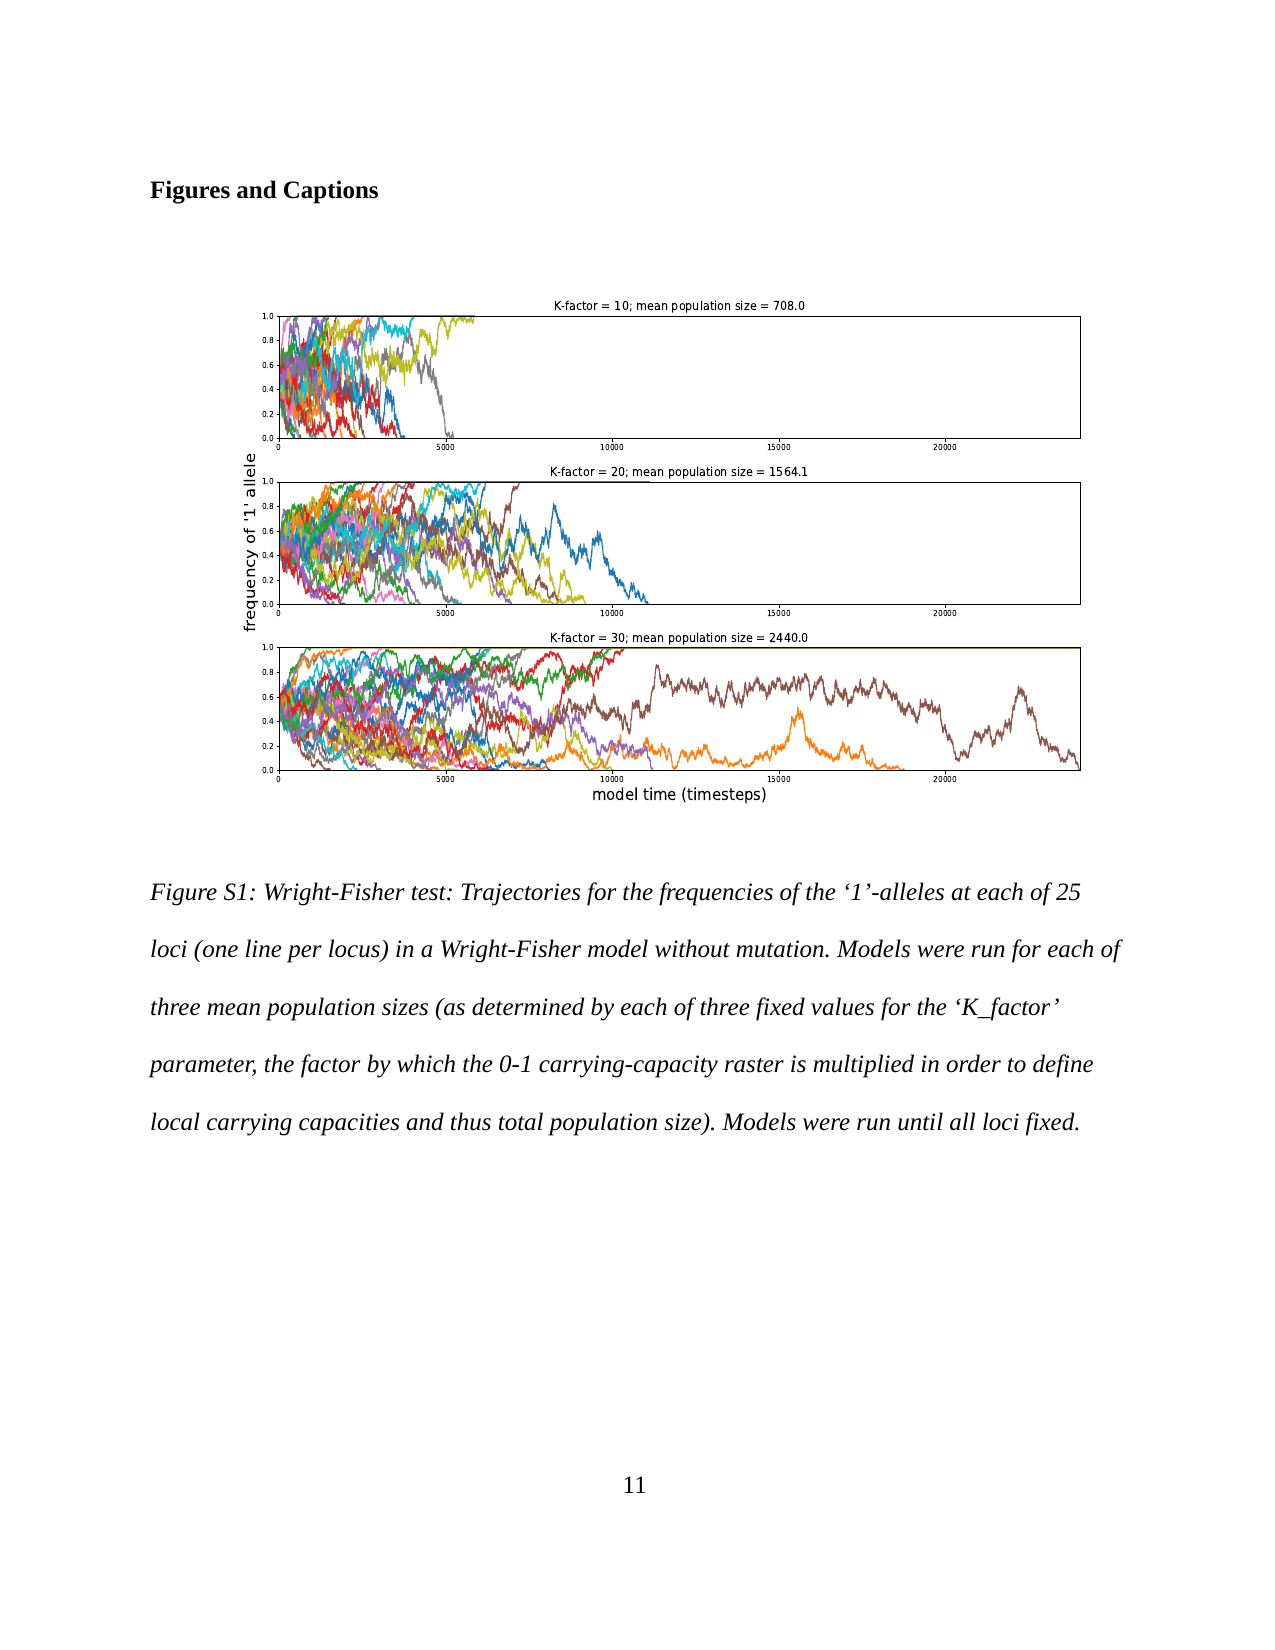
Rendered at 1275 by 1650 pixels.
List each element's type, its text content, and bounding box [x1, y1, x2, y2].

subtitle Figures and Captions [150, 175, 1125, 204]
text Figure S1: Wright-Fisher test: Trajectories for the frequencies of the ‘1’-alleles at each of 25 loci (one line per locus) in a Wright-Fisher model without mutation. Models were run for each of three mean population sizes (as determined by each of three fixed values for the ‘K_factor’ parameter, the factor by which the 0-1 carrying-capacity raster is multiplied in order to define local carrying capacities and thus total population size). Models were run until all loci fixed. [150, 877, 1125, 1136]
